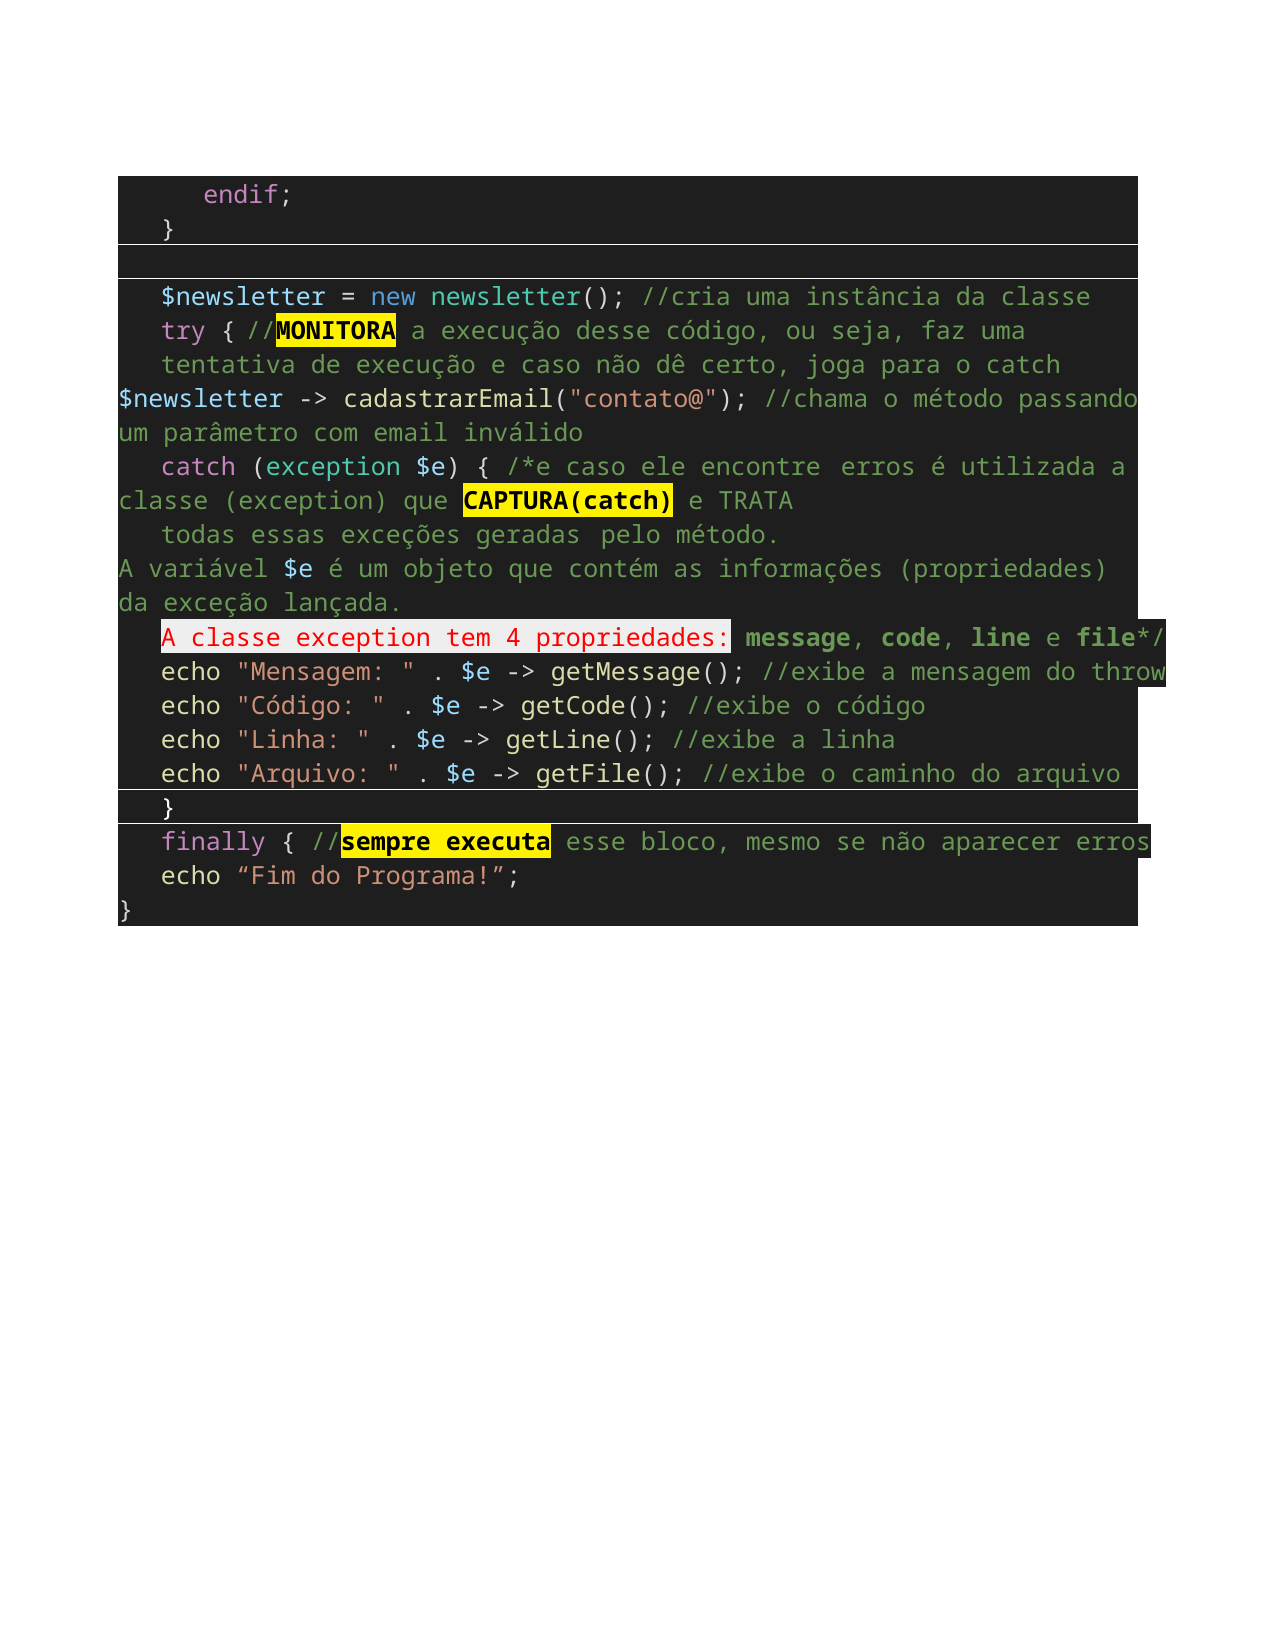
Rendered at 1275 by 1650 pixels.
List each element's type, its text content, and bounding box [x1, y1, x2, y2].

text catch (exception $e) { /*e caso ele encontre erros é utilizada a classe (exception) que CAPTURA(catch) e TRATA todas essas exceções geradas pelo método. [118, 449, 1157, 551]
text endif; } $newsletter = new newsletter(); //cria uma instância da classe try { //MONITORA a execução desse código, ou seja, faz uma tentativa de execução e caso não dê certo, joga para o catch [118, 176, 1181, 381]
text A classe exception tem 4 propriedades: message, code, line e file*/ [118, 619, 1181, 653]
text echo "Linha: " . $e -> getLine(); //exibe a linha [118, 721, 1157, 755]
text $newsletter -> cadastrarEmail("contato@"); //chama o método passando um parâmetro com email inválido [118, 381, 1157, 449]
text } [118, 892, 1157, 926]
text echo “Fim do Programa!”; [118, 858, 1157, 892]
text echo "Código: " . $e -> getCode(); //exibe o código [118, 687, 1157, 721]
text echo "Mensagem: " . $e -> getMessage(); //exibe a mensagem do throw [118, 653, 1192, 687]
text A variável $e é um objeto que contém as informações (propriedades) da exceção lançada. [118, 551, 1157, 619]
text echo "Arquivo: " . $e -> getFile(); //exibe o caminho do arquivo } finally { //sempre executa esse bloco, mesmo se não aparecer erros [118, 755, 1157, 858]
